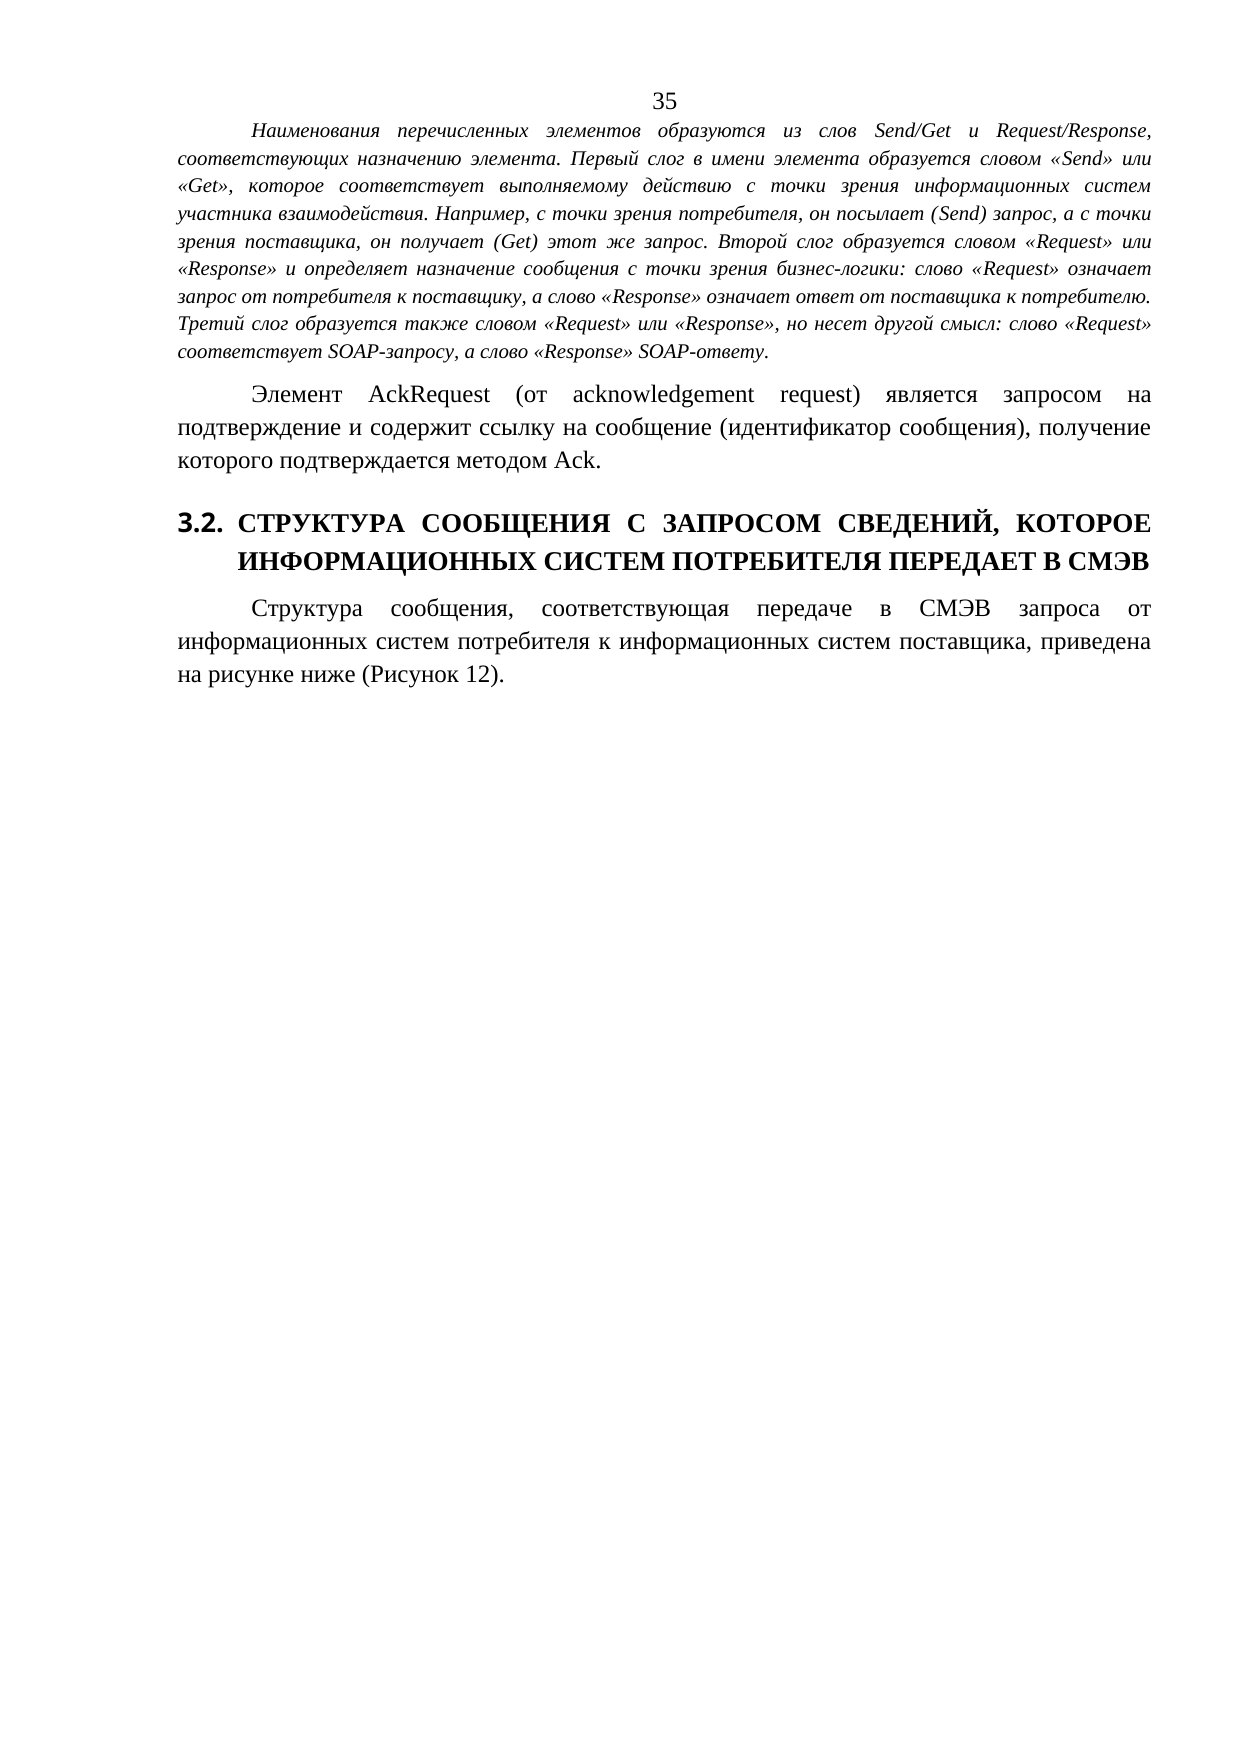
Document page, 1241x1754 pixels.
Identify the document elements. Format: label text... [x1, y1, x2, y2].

text Структура сообщения, соответствующая передаче в СМЭВ запроса от информационных систем потребителя к информационных систем поставщика, приведена на рисунке ниже (Рисунок 12). [177, 593, 1152, 688]
text Элемент AckRequest (от acknowledgement request) является запросом на подтверждение и содержит ссылку на сообщение (идентификатор сообщения), получение которого подтверждается методом Ack. [177, 379, 1152, 474]
subtitle Структура сообщения с запросом сведений, которое информационных систем потребителя передает в СМЭВ [177, 503, 1152, 576]
text Наименования перечисленных элементов образуются из слов Send/Get и Request/Response, соответствующих назначению элемента. Первый слог в имени элемента образуется словом «Send» или «Get», которое соответствует выполняемому действию с точки зрения информационных систем участника взаимодействия. Например, с точки зрения потребителя, он посылает (Send) запрос, а с точки зрения поставщика, он получает (Get) этот же запрос. Второй слог образуется словом «Request» или «Response» и определяет назначение сообщения с точки зрения бизнес-логики: слово «Request» означает запрос от потребителя к поставщику, а слово «Response» означает ответ от поставщика к потребителю. Третий слог образуется также словом «Request» или «Response», но несет другой смысл: слово «Request» соответствует SOAP-запросу, а слово «Response» SOAP-ответу. [177, 118, 1152, 363]
